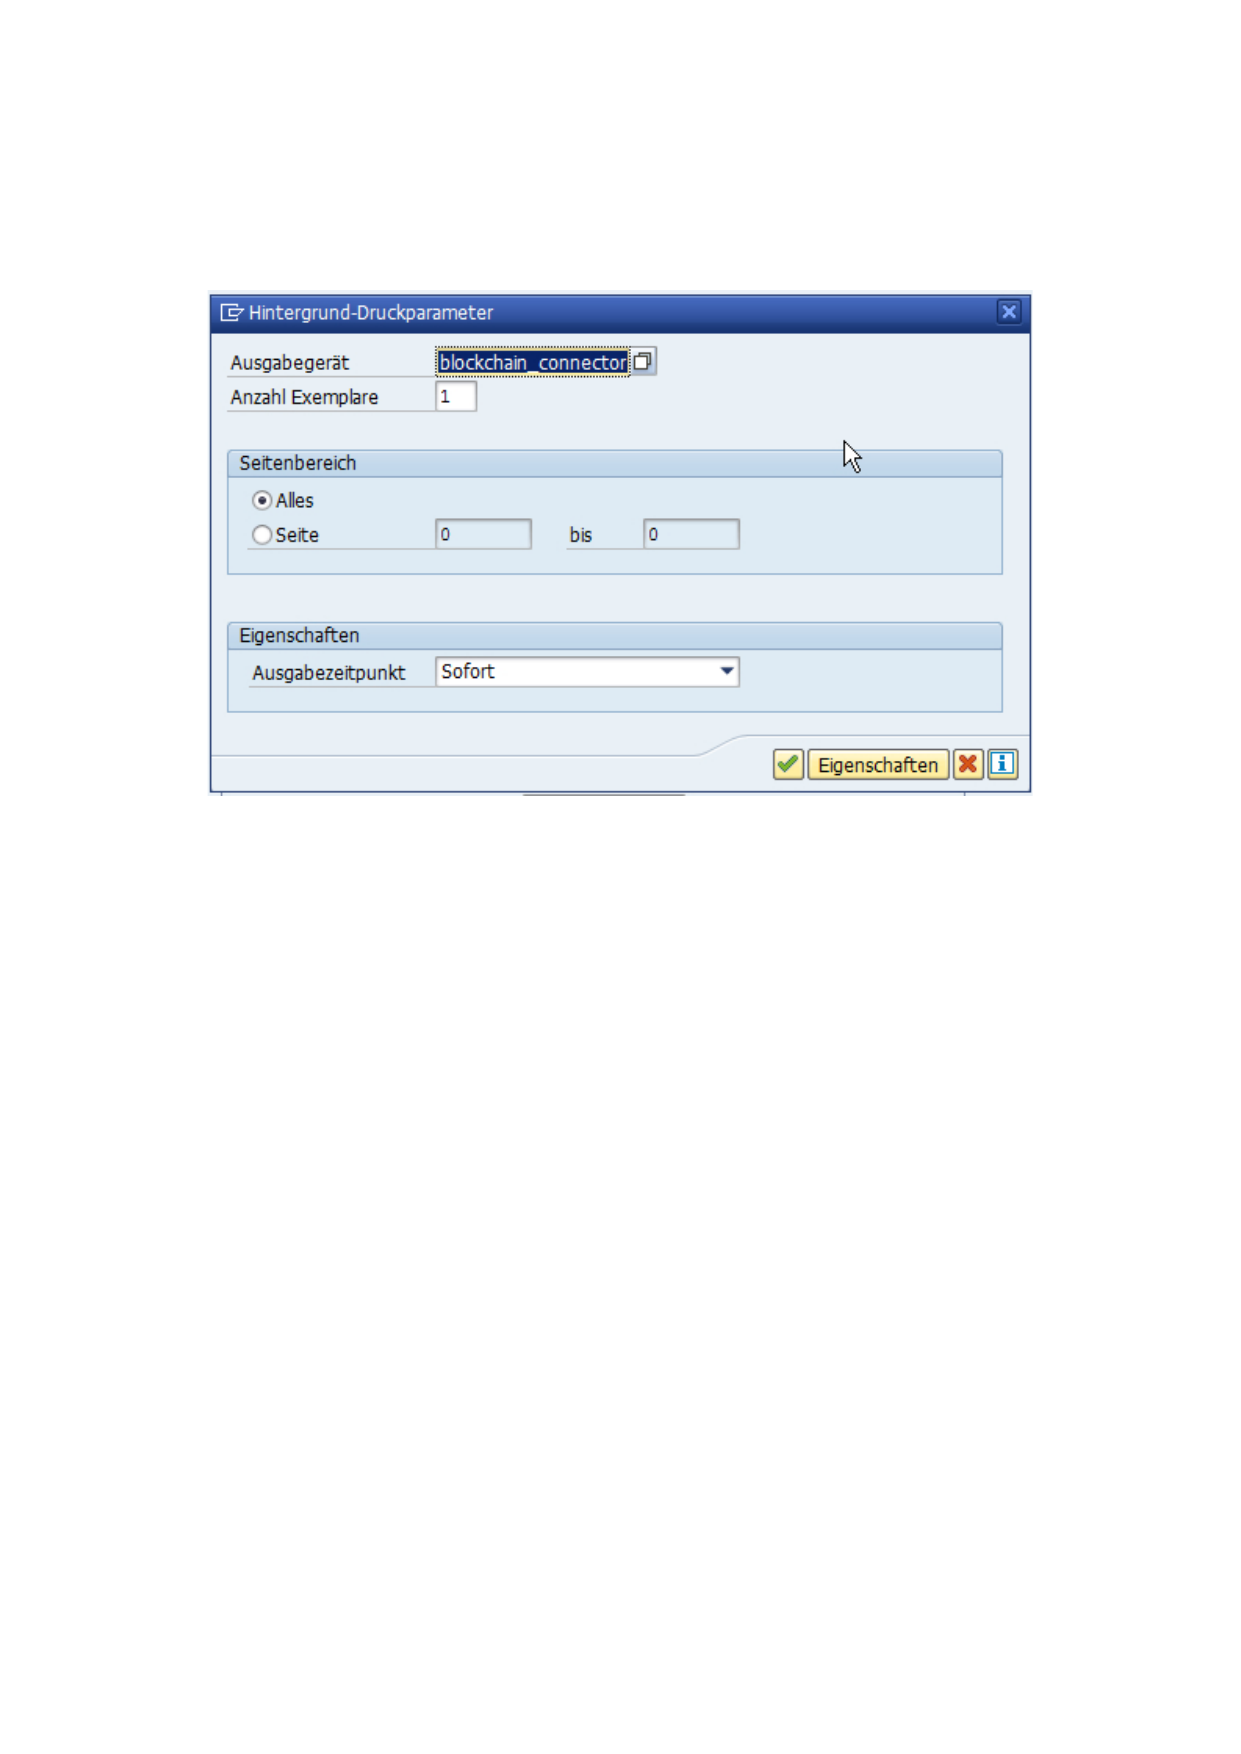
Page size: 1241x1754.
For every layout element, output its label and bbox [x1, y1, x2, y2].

picture [207, 290, 1033, 796]
